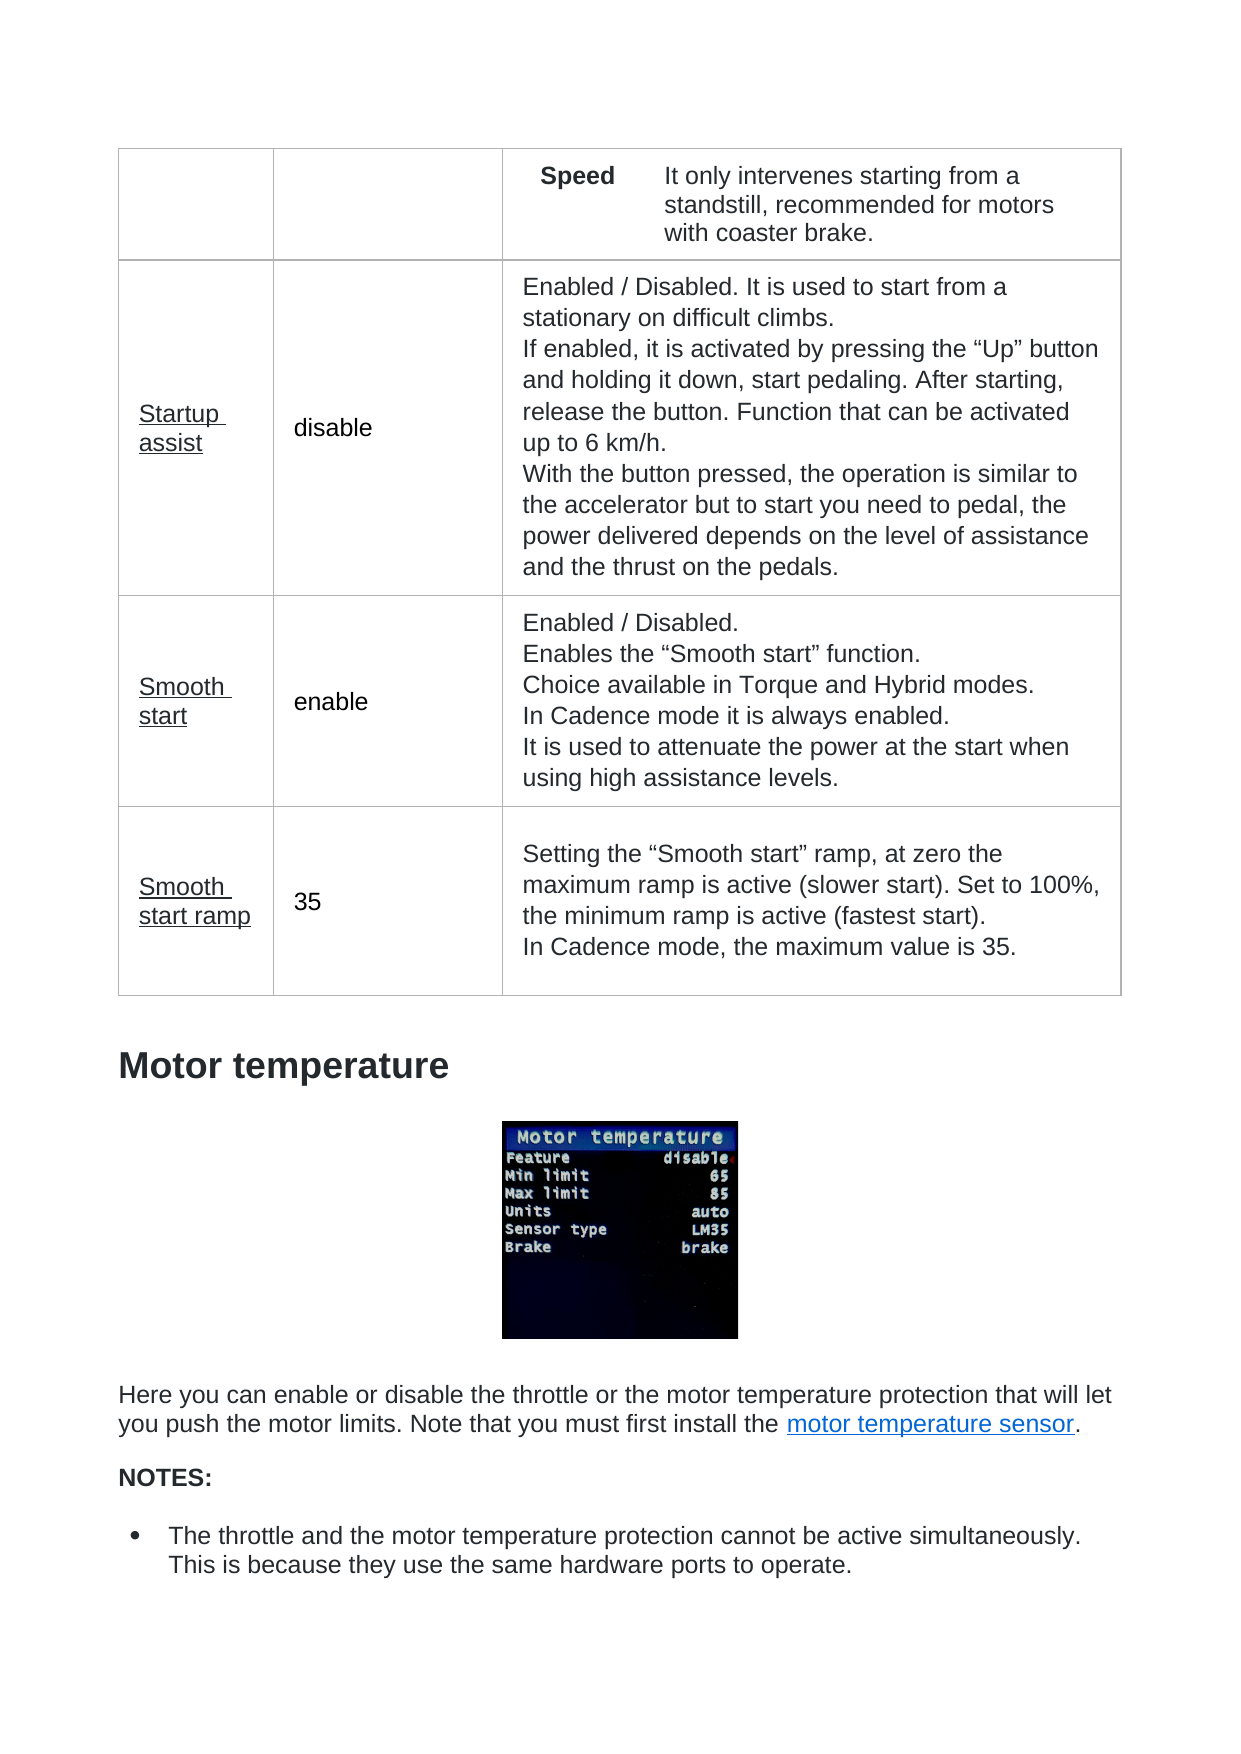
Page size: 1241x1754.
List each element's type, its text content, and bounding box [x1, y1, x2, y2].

table_cell [274, 149, 502, 259]
table_cell Setting the “Smooth start” ramp, at zero the maximum ramp is active (slower start). Set to 100%, the minimum ramp is active (fastest start). In Cadence mode, the maximum value is 35. [503, 807, 1120, 995]
picture [502, 1121, 739, 1339]
table_cell Enabled / Disabled. It is used to start from a stationary on difficult climbs. If enabled, it is activated by pressing the “Up” button and holding it down, start pedaling. After starting, release the button. Function that can be activated up to 6 km/h. With the button pressed, the operation is similar to the accelerator but to start you need to pedal, the power delivered depends on the level of assistance and the thrust on the pedals. [503, 261, 1120, 594]
table_cell disable [274, 261, 502, 594]
text Here you can enable or disable the throttle or the motor temperature protection that will let you push the motor limits. Note that you must first install the motor temperature sensor. [118, 1380, 1122, 1438]
table_cell [119, 149, 273, 259]
text NOTES: [118, 1463, 1122, 1492]
table_cell Smooth start ramp [119, 807, 273, 995]
table_cell Speed It only intervenes starting from a standstill, recommended for motors with coaster brake. [503, 149, 1120, 259]
table_cell Enabled / Disabled. Enables the “Smooth start” function. Choice available in Torque and Hybrid modes. In Cadence mode it is always enabled. It is used to attenuate the power at the start when using high assistance levels. [503, 596, 1120, 806]
list The throttle and the motor temperature protection cannot be active simultaneously. This is because they use the same hardware ports to operate. [131, 1521, 1122, 1578]
table_cell 35 [274, 807, 502, 995]
table_cell enable [274, 596, 502, 806]
table_cell Startup assist [119, 261, 273, 594]
table_cell Smooth start [119, 596, 273, 806]
text Motor temperature [118, 1044, 1122, 1087]
